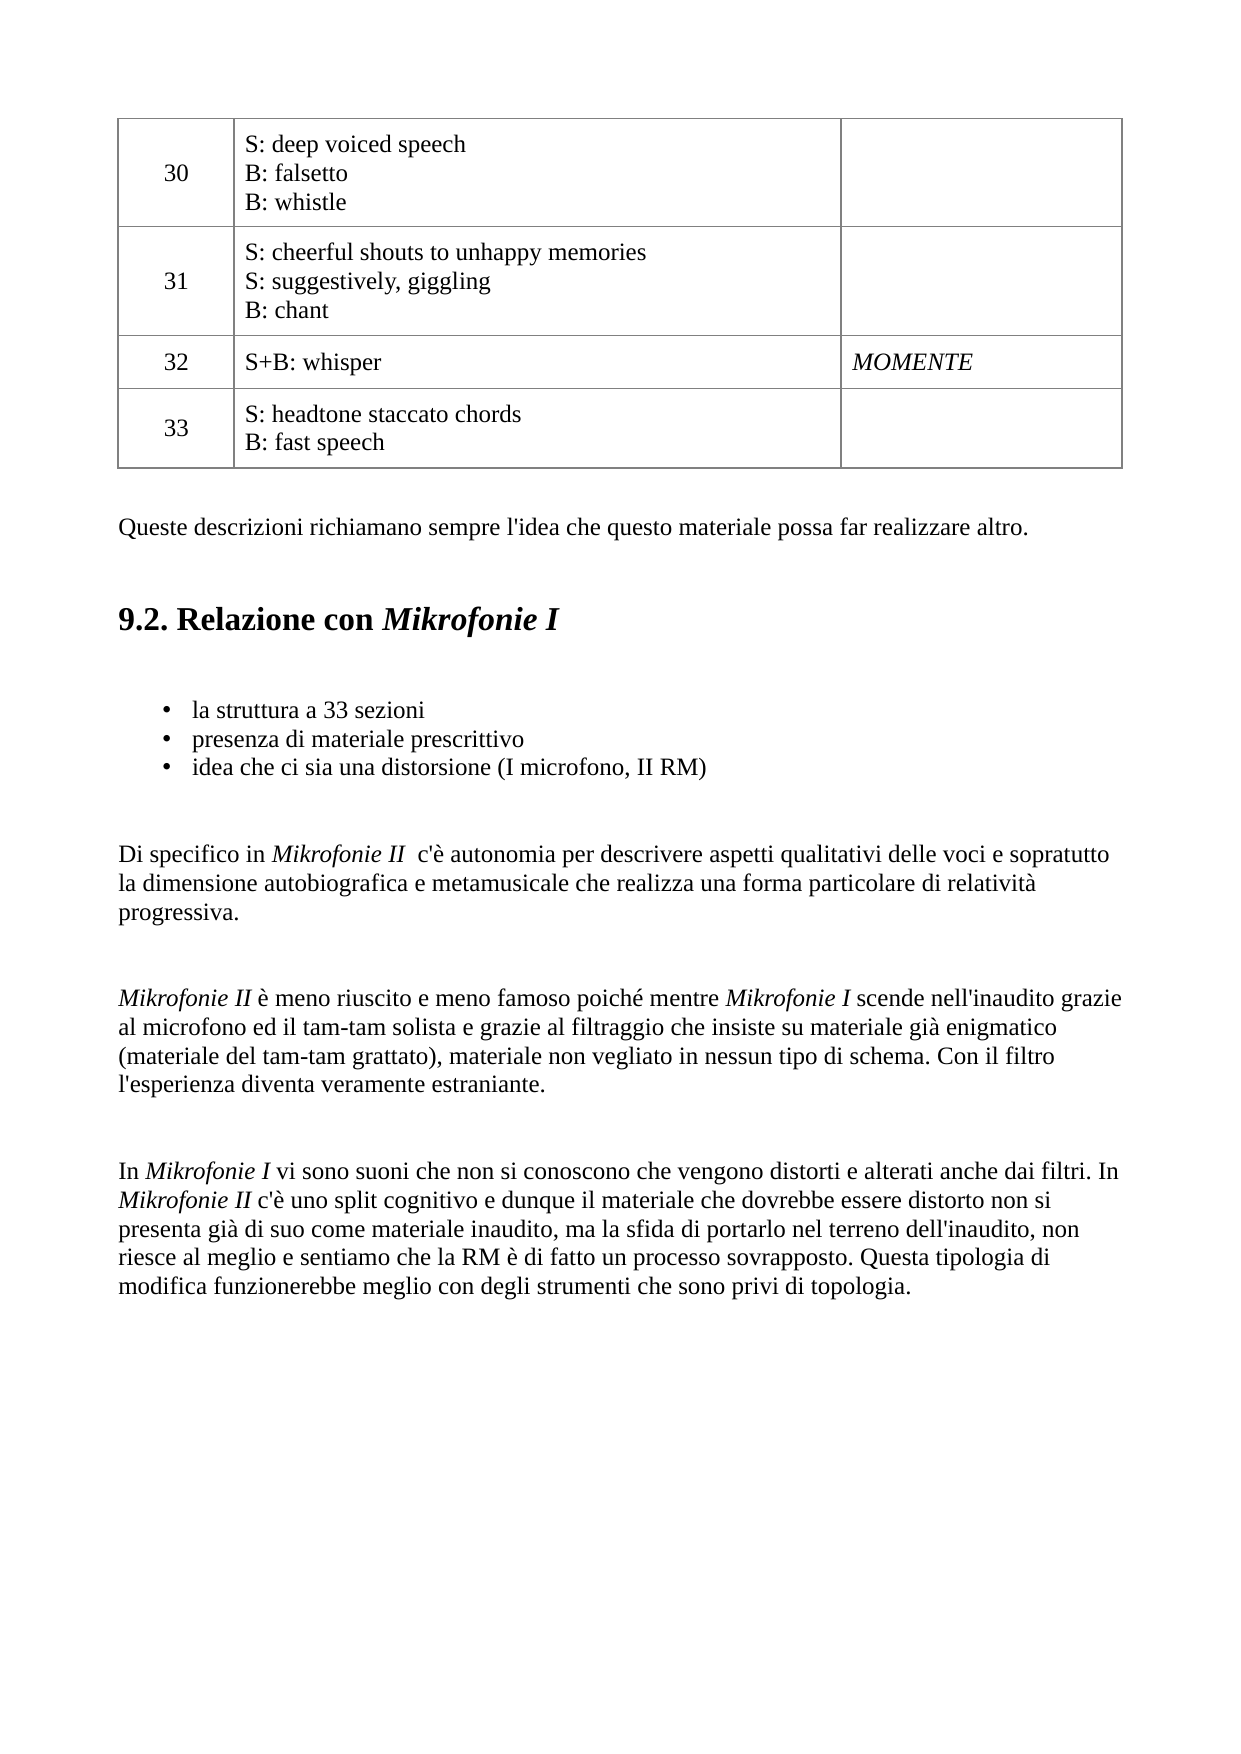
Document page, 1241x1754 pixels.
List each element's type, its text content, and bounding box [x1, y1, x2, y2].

table_cell [842, 227, 1121, 334]
list la struttura a 33 sezioni [162, 695, 1122, 724]
text In Mikrofonie I vi sono suoni che non si conoscono che vengono distorti e alterati anche dai filtri. In Mikrofonie II c'è uno split cognitivo e dunque il materiale che dovrebbe essere distorto non si presenta già di suo come materiale inaudito, ma la sfida di portarlo nel terreno dell'inaudito, non riesce al meglio e sentiamo che la RM è di fatto un processo sovrapposto. Questa tipologia di modifica funzionerebbe meglio con degli strumenti che sono privi di topologia. [118, 1156, 1122, 1300]
table_cell S: headtone staccato chords B: fast speech [235, 389, 840, 467]
table_cell S: cheerful shouts to unhappy memories S: suggestively, giggling B: chant [235, 227, 840, 334]
table_cell S: deep voiced speech B: falsetto B: whistle [235, 119, 840, 226]
table_cell 33 [119, 389, 233, 467]
list idea che ci sia una distorsione (I microfono, II RM) [162, 752, 1122, 781]
text Queste descrizioni richiamano sempre l'idea che questo materiale possa far realizzare altro. [118, 512, 1122, 541]
text Di specifico in Mikrofonie II c'è autonomia per descrivere aspetti qualitativi delle voci e sopratutto la dimensione autobiografica e metamusicale che realizza una forma particolare di relatività progressiva. [118, 839, 1122, 925]
table_cell S+B: whisper [235, 336, 840, 388]
table_cell 31 [119, 227, 233, 334]
list presenza di materiale prescrittivo [162, 724, 1122, 752]
text 9.2. Relazione con Mikrofonie I [118, 599, 1122, 637]
table_cell 30 [119, 119, 233, 226]
table_cell [842, 389, 1121, 467]
text Mikrofonie II è meno riuscito e meno famoso poiché mentre Mikrofonie I scende nell'inaudito grazie al microfono ed il tam-tam solista e grazie al filtraggio che insiste su materiale già enigmatico (materiale del tam-tam grattato), materiale non vegliato in nessun tipo di schema. Con il filtro l'esperienza diventa veramente estraniante. [118, 983, 1122, 1098]
table_cell MOMENTE [842, 336, 1121, 388]
table_cell [842, 119, 1121, 226]
table_cell 32 [119, 336, 233, 388]
